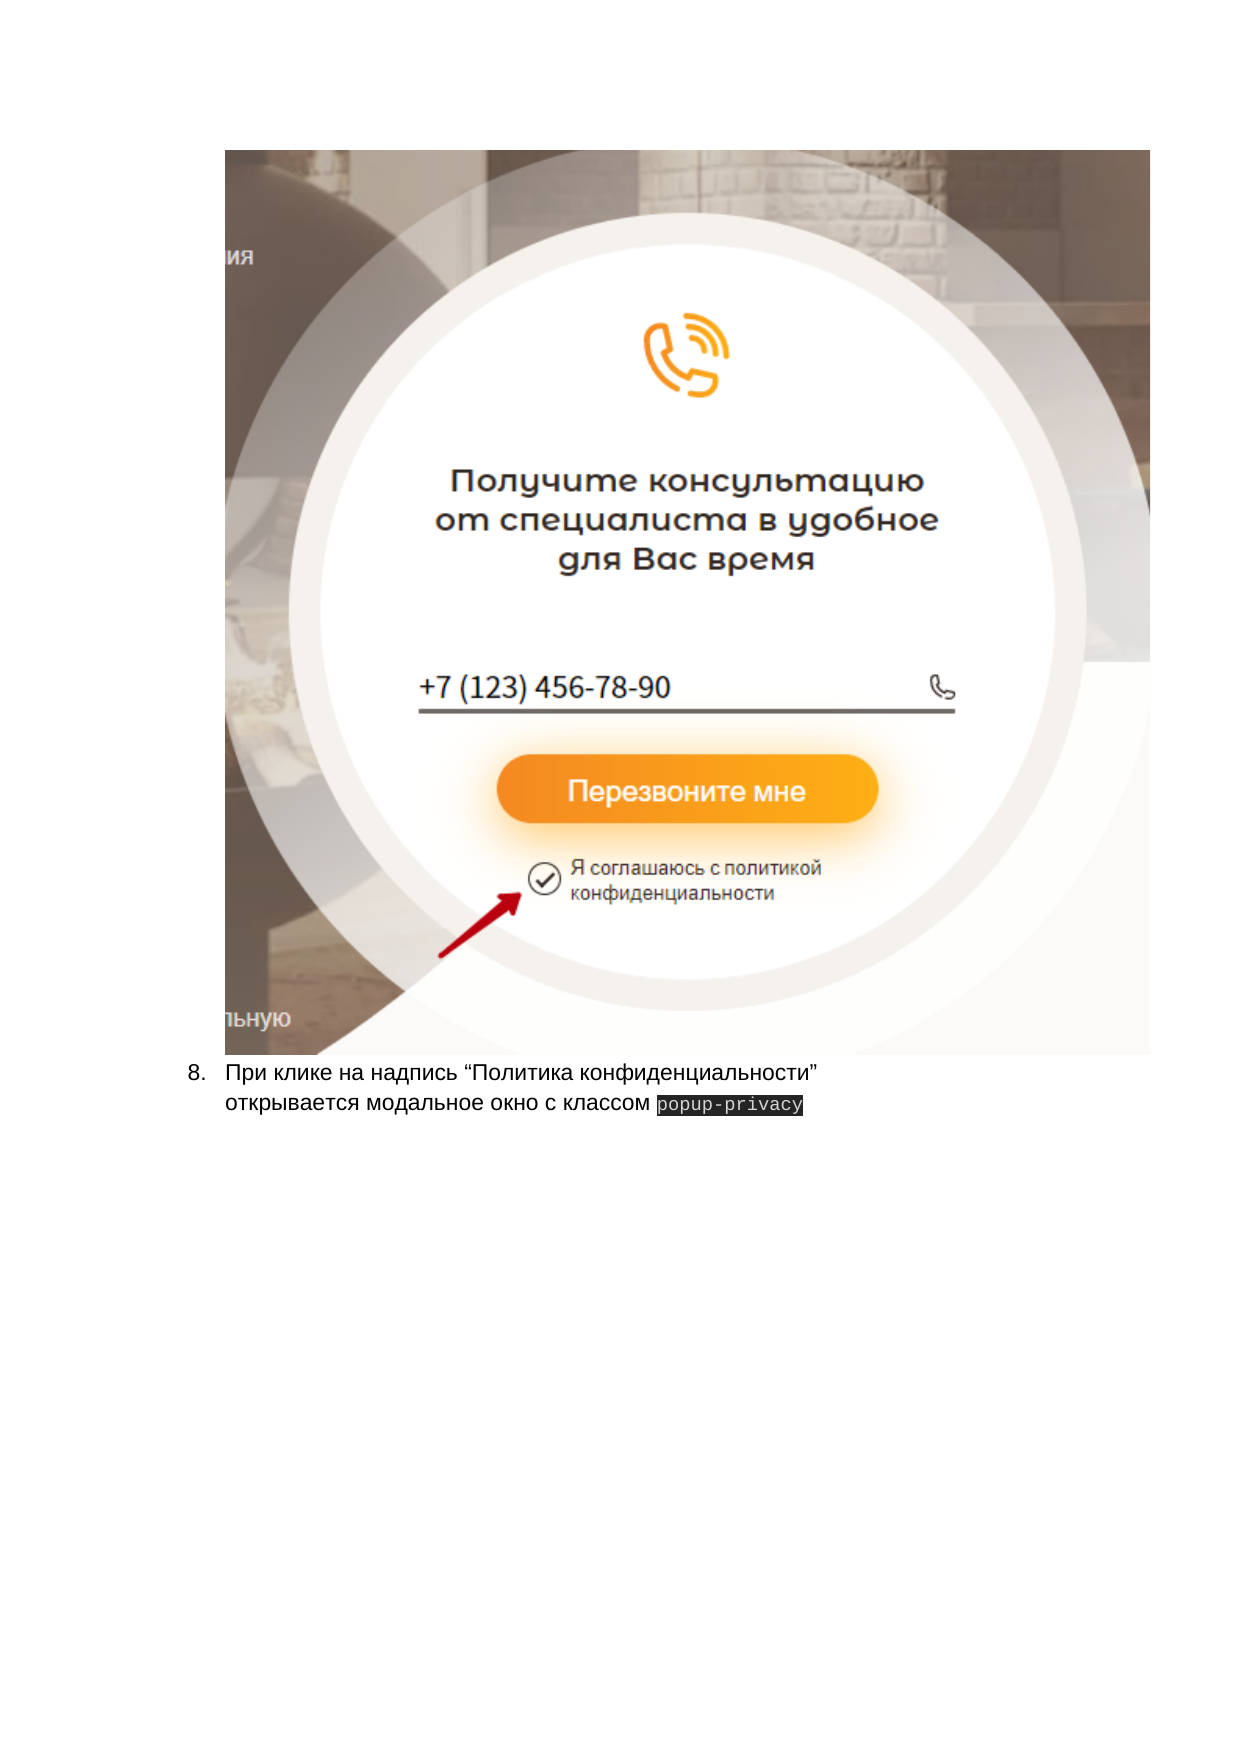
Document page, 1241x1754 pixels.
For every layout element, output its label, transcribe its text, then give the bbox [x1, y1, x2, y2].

text открывается модальное окно с классом popup-privacy [225, 1089, 1090, 1116]
list При клике на надпись “Политика конфиденциальности” [187, 1058, 1090, 1085]
picture [225, 150, 1150, 1055]
